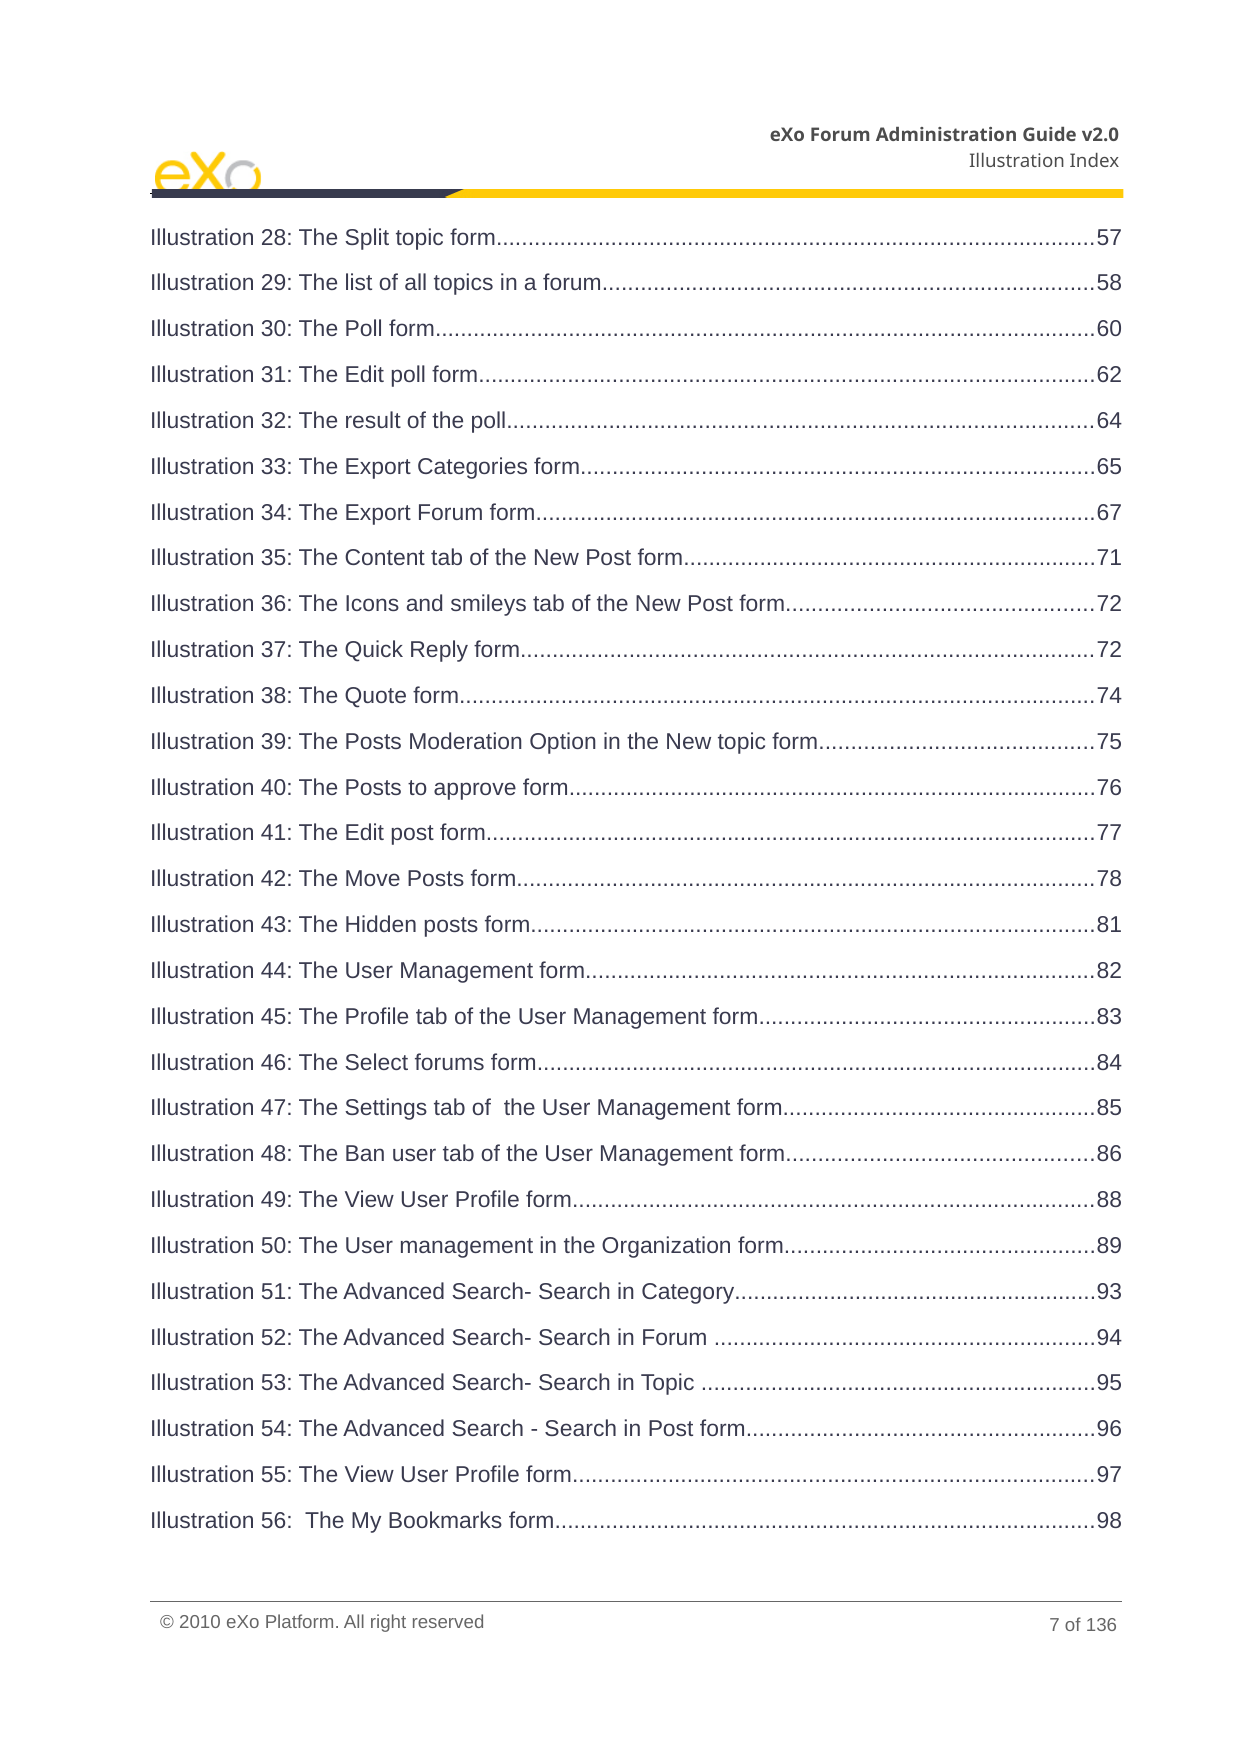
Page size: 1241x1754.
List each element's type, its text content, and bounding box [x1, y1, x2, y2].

text Illustration 49: The View User Profile form 88 [150, 1186, 1122, 1212]
text Illustration 53: The Advanced Search- Search in Topic 95 [150, 1369, 1122, 1396]
text Illustration 46: The Select forums form 84 [150, 1048, 1122, 1075]
text Illustration 43: The Hidden posts form 81 [150, 911, 1122, 937]
text Illustration 35: The Content tab of the New Post form 71 [150, 544, 1122, 571]
text Illustration 32: The result of the poll 64 [150, 407, 1122, 433]
text Illustration 50: The User management in the Organization form 89 [150, 1232, 1122, 1258]
text Illustration 55: The View User Profile form 97 [150, 1461, 1122, 1487]
text Illustration 39: The Posts Moderation Option in the New topic form 75 [150, 728, 1122, 754]
text Illustration 34: The Export Forum form 67 [150, 498, 1122, 525]
text Illustration 41: The Edit post form 77 [150, 819, 1122, 846]
text Illustration 45: The Profile tab of the User Management form 83 [150, 1003, 1122, 1029]
text Illustration 52: The Advanced Search- Search in Forum 94 [150, 1323, 1122, 1350]
text Illustration 42: The Move Posts form 78 [150, 865, 1122, 892]
text Illustration 29: The list of all topics in a forum 58 [150, 269, 1122, 296]
text Illustration 56: The My Bookmarks form 98 [150, 1507, 1122, 1533]
text Illustration 33: The Export Categories form 65 [150, 453, 1122, 479]
text Illustration 40: The Posts to approve form 76 [150, 773, 1122, 800]
picture [151, 151, 1124, 198]
text Illustration 38: The Quote form 74 [150, 682, 1122, 708]
text Illustration 36: The Icons and smileys tab of the New Post form 72 [150, 590, 1122, 617]
text Illustration 37: The Quick Reply form 72 [150, 636, 1122, 662]
text Illustration 51: The Advanced Search- Search in Category 93 [150, 1278, 1122, 1304]
text Illustration 31: The Edit poll form 62 [150, 361, 1122, 387]
text Illustration 48: The Ban user tab of the User Management form 86 [150, 1140, 1122, 1167]
text Illustration 47: The Settings tab of the User Management form 85 [150, 1094, 1122, 1121]
text Illustration 54: The Advanced Search - Search in Post form 96 [150, 1415, 1122, 1442]
text Illustration 30: The Poll form 60 [150, 315, 1122, 342]
text Illustration 28: The Split topic form 57 [150, 223, 1122, 250]
text Illustration 44: The User Management form 82 [150, 957, 1122, 983]
